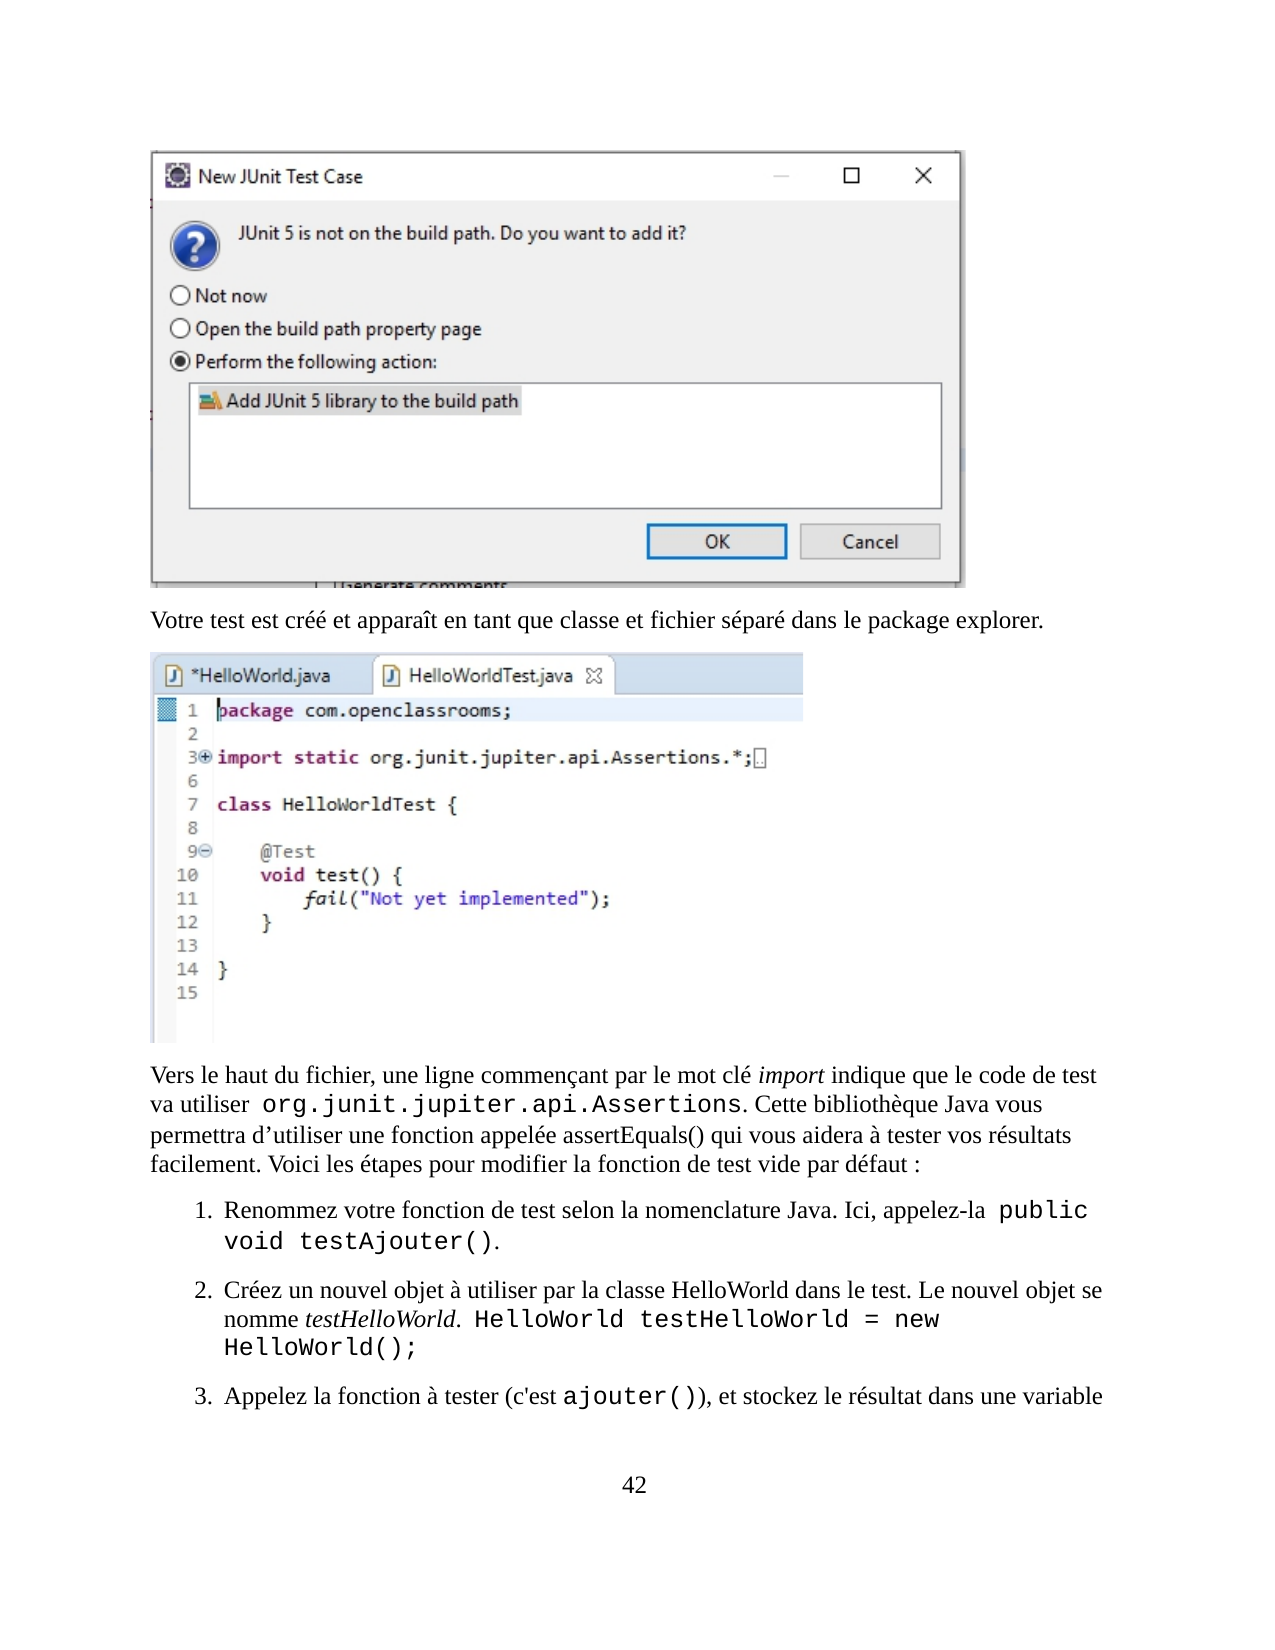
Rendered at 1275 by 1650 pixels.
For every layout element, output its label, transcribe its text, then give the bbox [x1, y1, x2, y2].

list Créez un nouvel objet à utiliser par la classe HelloWorld dans le test. Le nouvel objet se nomme testHelloWorld. HelloWorld testHelloWorld = new HelloWorld(); [194, 1275, 1125, 1363]
text Votre test est créé et apparaît en tant que classe et fichier séparé dans le package explorer. [150, 605, 1125, 634]
list Appelez la fonction à tester (c'est ajouter()), et stockez le résultat dans une variable [194, 1381, 1125, 1412]
text Vers le haut du fichier, une ligne commençant par le mot clé import indique que le code de test va utiliser org.junit.jupiter.api.Assertions. Cette bibliothèque Java vous permettra d’utiliser une fonction appelée assertEquals() qui vous aidera à tester vos résultats facilement. Voici les étapes pour modifier la fonction de test vide par défaut : [150, 1061, 1125, 1178]
picture [150, 150, 966, 588]
picture [150, 652, 804, 1043]
list Renommez votre fonction de test selon la nomenclature Java. Ici, appelez-la public void testAjouter(). [194, 1196, 1125, 1257]
